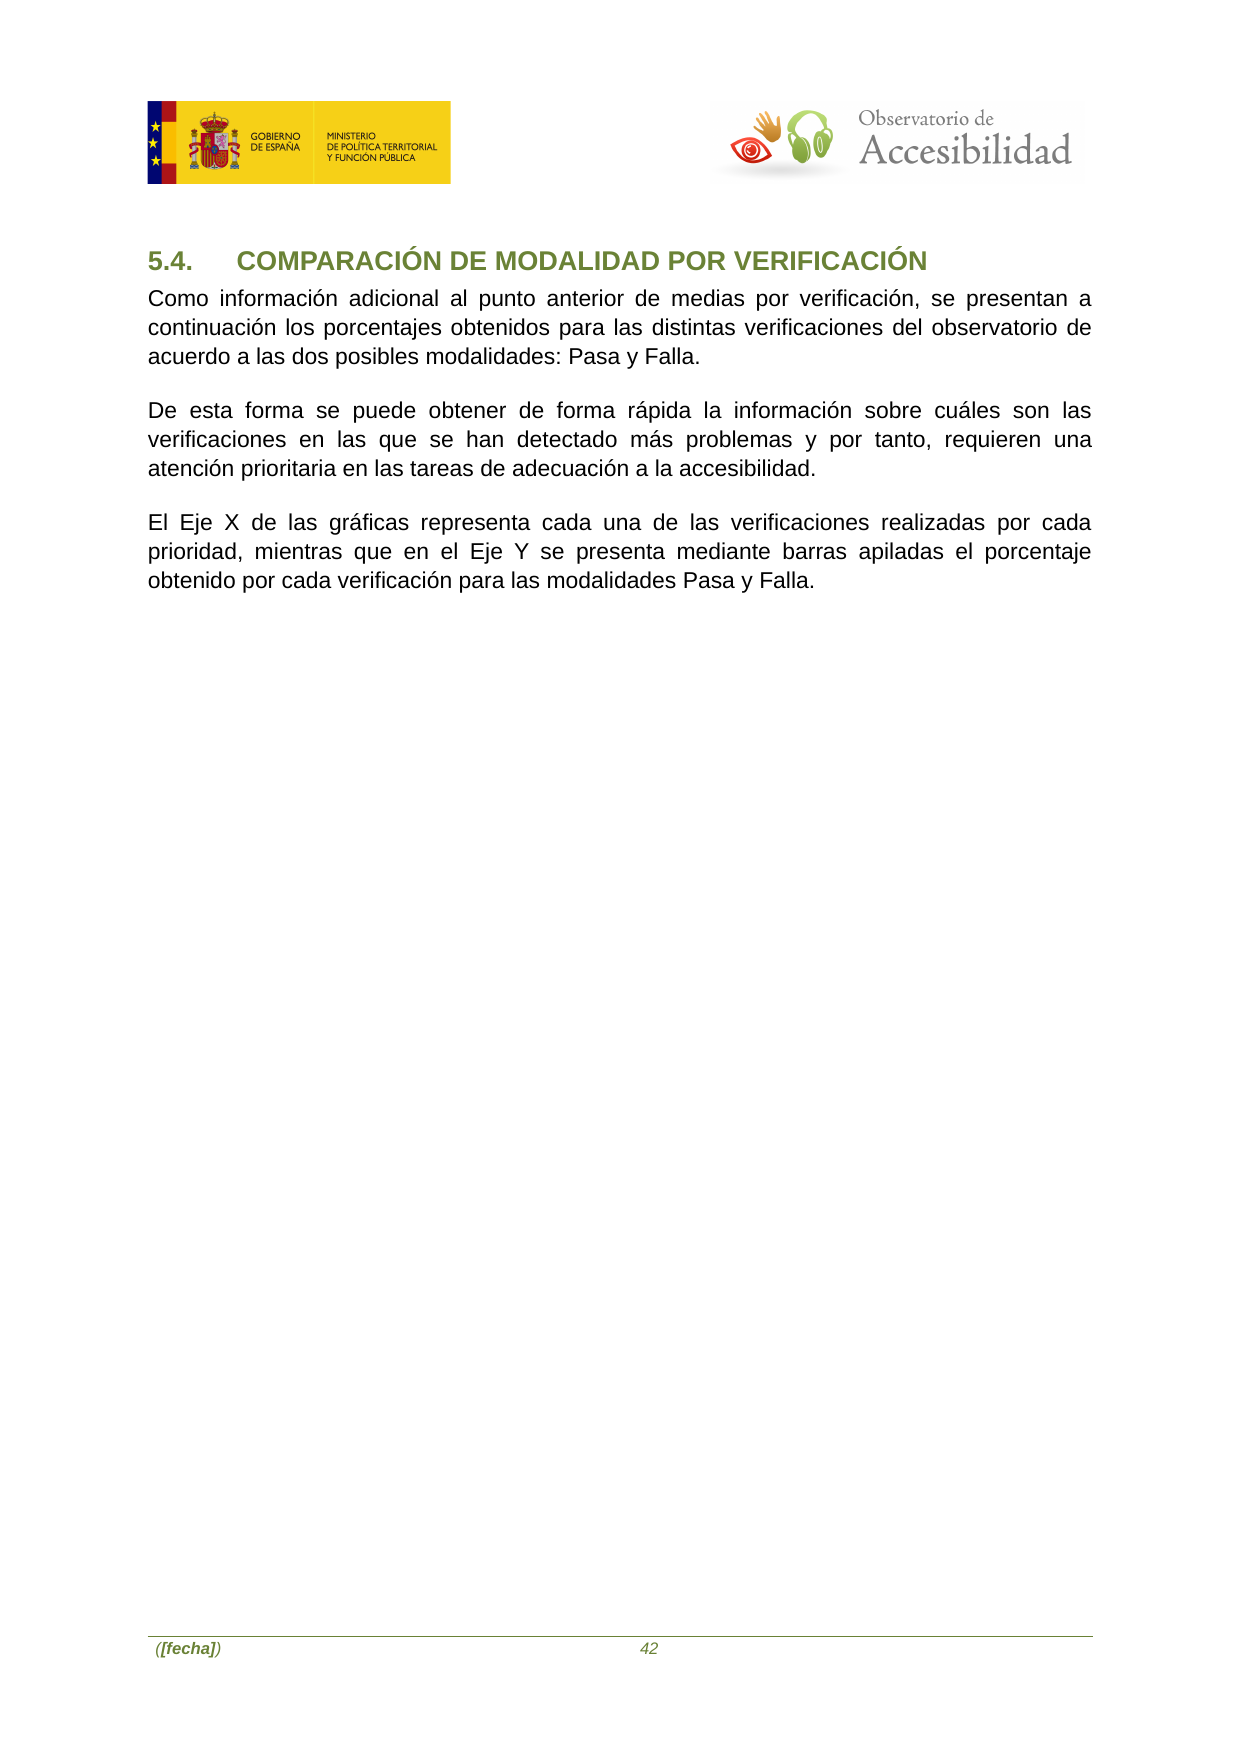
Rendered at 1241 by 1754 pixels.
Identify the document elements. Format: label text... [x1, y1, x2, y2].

text El Eje X de las gráficas representa cada una de las verificaciones realizadas por cada prioridad, mientras que en el Eje Y se presenta mediante barras apiladas el porcentaje obtenido por cada verificación para las modalidades Pasa y Falla. [148, 509, 1092, 593]
picture [710, 101, 1086, 184]
text De esta forma se puede obtener de forma rápida la información sobre cuáles son las verificaciones en las que se han detectado más problemas y por tanto, requieren una atención prioritaria en las tareas de adecuación a la accesibilidad. [148, 397, 1092, 481]
subtitle Comparación de Modalidad por Verificación [148, 245, 1092, 276]
picture [147, 101, 451, 184]
text Como información adicional al punto anterior de medias por verificación, se presentan a continuación los porcentajes obtenidos para las distintas verificaciones del observatorio de acuerdo a las dos posibles modalidades: Pasa y Falla. [148, 285, 1092, 369]
